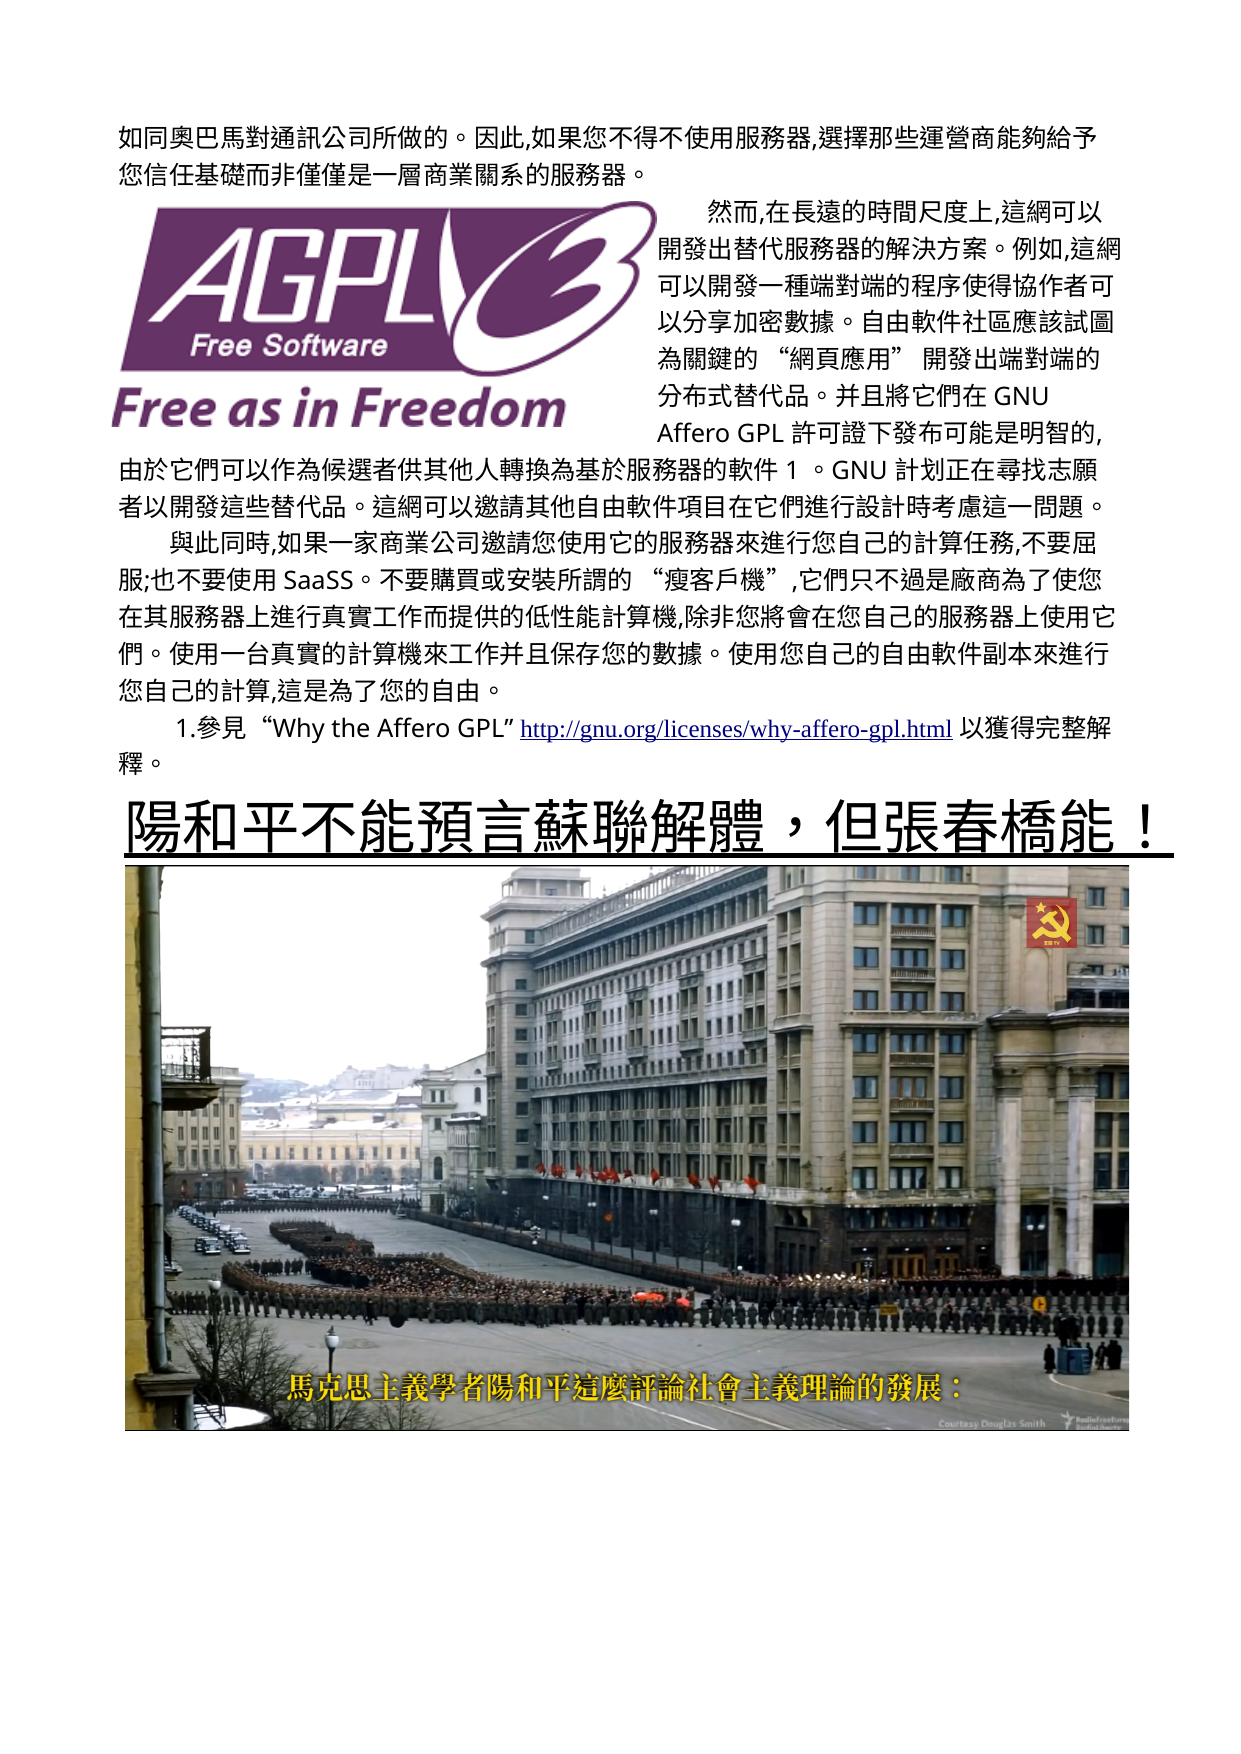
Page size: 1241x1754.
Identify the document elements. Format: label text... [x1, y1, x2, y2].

text 如同奧巴馬對通訊公司所做的。因此,如果您不得不使用服務器,選擇那些運營商能夠給予您信任基礎而非僅僅是一層商業關系的服務器。 [118, 118, 1122, 192]
text 陽和平不能預言蘇聯解體，但張春橋能！ [1026, 833, 1049, 853]
text 與此同時,如果一家商業公司邀請您使用它的服務器來進行您自己的計算任務,不要屈服;也不要使用 SaaSS。不要購買或安裝所謂的 “瘦客戶機”,它們只不過是廠商為了使您在其服務器上進行真實工作而提供的低性能計算機,除非您將會在您自己的服務器上使用它們。使用一台真實的計算機來工作并且保存您的數據。使用您自己的自由軟件副本來進行您自己的計算,這是為了您的自由。 [118, 523, 1122, 707]
text 1.參見“Why the Affero GPL” http://gnu.org/licenses/why-affero-gpl.html 以獲得完整解釋。 [118, 707, 1122, 781]
text 然而,在長遠的時間尺度上,這網可以開發出替代服務器的解決方案。例如,這網可以開發一種端對端的程序使得協作者可以分享加密數據。自由軟件社區應該試圖為關鍵的 “網頁應用” 開發出端對端的分布式替代品。并且將它們在 GNU Affero GPL 許可證下發布可能是明智的,由於它們可以作為候選者供其他人轉換為基於服務器的軟件 1 。GNU 計划正在尋找志願者以開發這些替代品。這網可以邀請其他自由軟件項目在它們進行設計時考慮這一問題。 [118, 192, 1122, 523]
text 陽和平不能預言蘇聯解體，但張春橋能！ [118, 781, 1122, 866]
picture [111, 201, 657, 427]
picture [125, 865, 1130, 1431]
